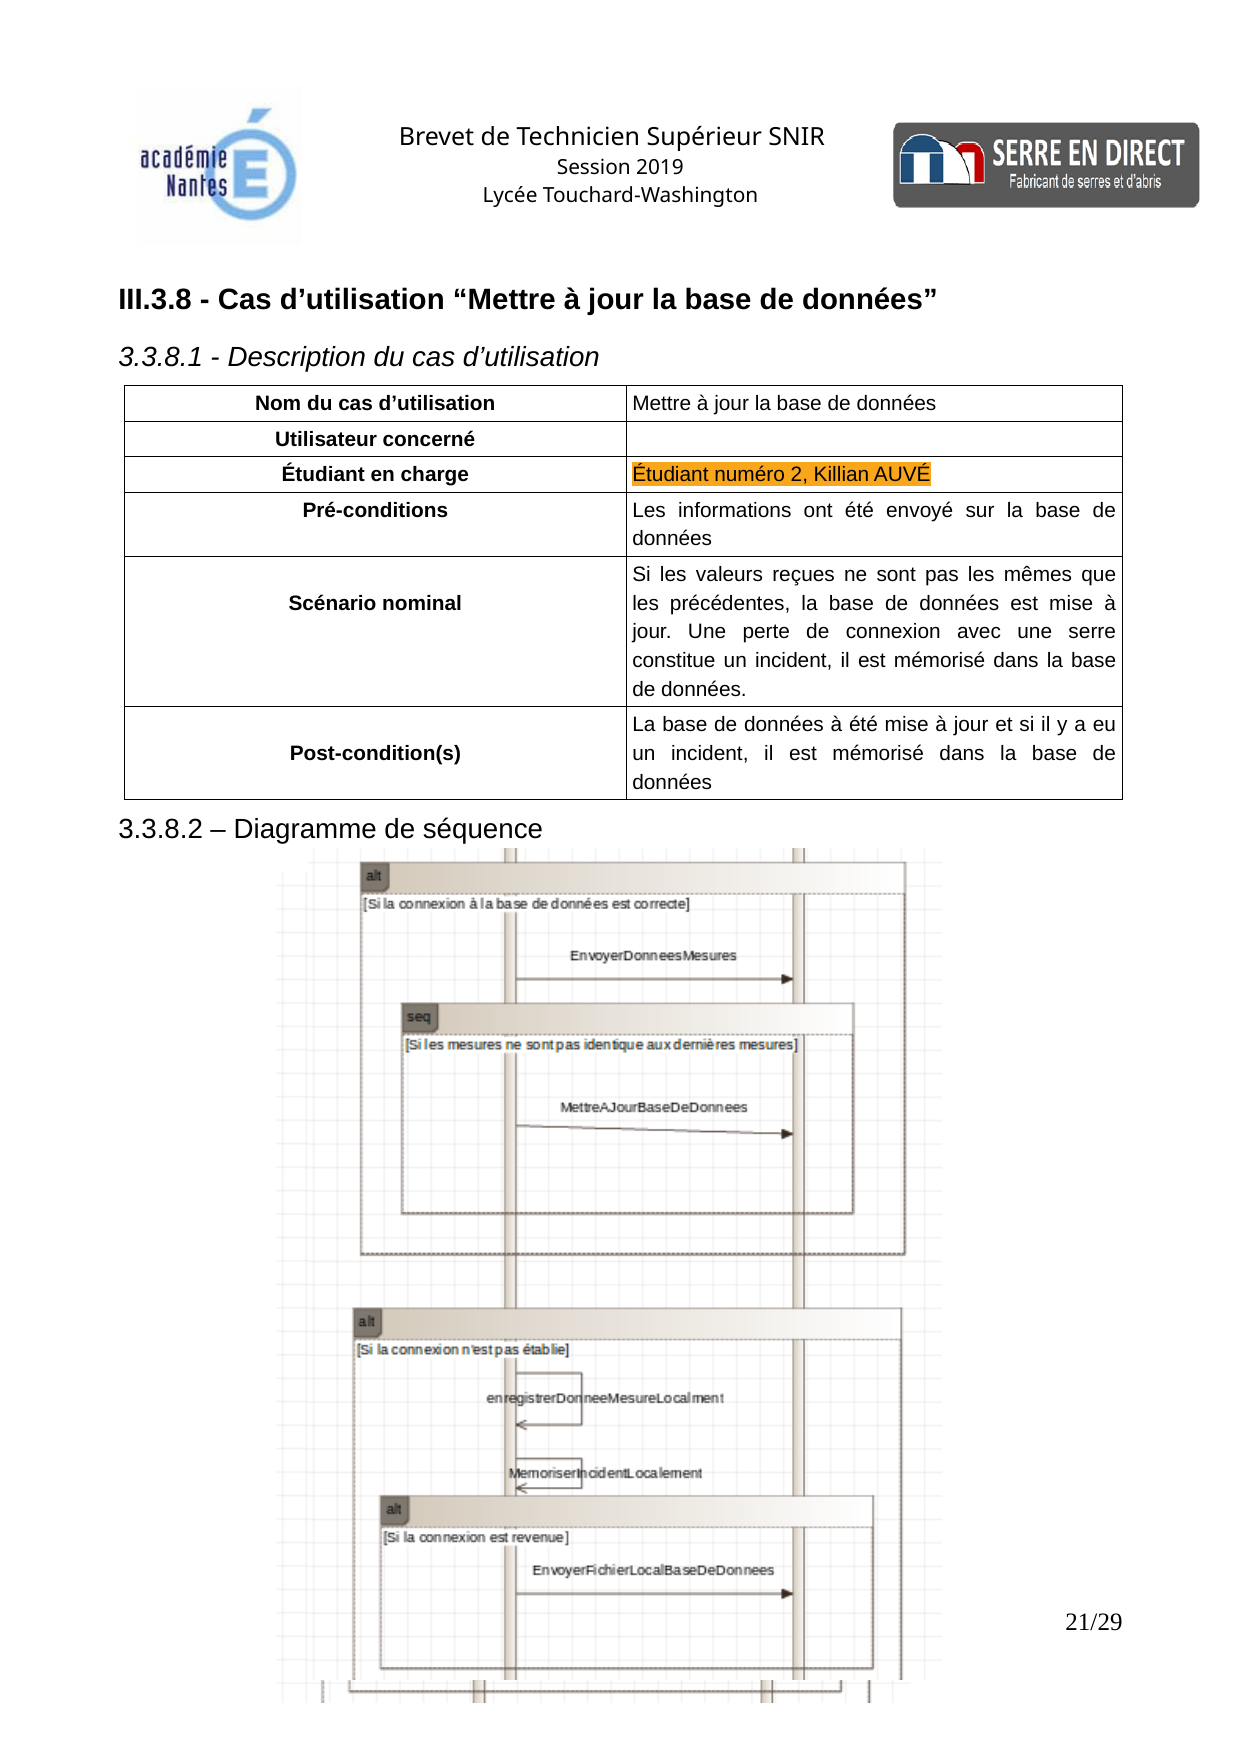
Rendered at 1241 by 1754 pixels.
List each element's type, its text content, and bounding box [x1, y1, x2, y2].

table_header Mettre à jour la base de données [627, 386, 1122, 421]
subtitle 3.3.8.2 – Diagramme de séquence [118, 812, 1122, 844]
table_cell Post-condition(s) [125, 707, 626, 799]
table_cell Les informations ont été envoyé sur la base de données [627, 493, 1122, 556]
table_cell Si les valeurs reçues ne sont pas les mêmes que les précédentes, la base de données est mise à jour. Une perte de connexion avec une serre constitue un incident, il est mémorisé dans la base de données. [627, 557, 1122, 706]
table_cell La base de données à été mise à jour et si il y a eu un incident, il est mémorisé dans la base de données [627, 707, 1122, 799]
table_cell Scénario nominal [125, 557, 626, 706]
picture [276, 848, 943, 1703]
picture [888, 120, 1203, 212]
table_cell Pré-conditions [125, 493, 626, 556]
table_cell Étudiant en charge [125, 457, 626, 492]
table_header Nom du cas d’utilisation [125, 386, 626, 421]
subtitle III.3.8 - Cas d’utilisation “Mettre à jour la base de données” [118, 282, 1122, 316]
picture [113, 86, 322, 248]
table_cell [627, 422, 1122, 456]
table_cell Utilisateur concerné [125, 422, 626, 456]
subtitle 3.3.8.1 - Description du cas d’utilisation [118, 341, 1122, 372]
table_cell Étudiant numéro 2, Killian AUVÉ [627, 457, 1122, 492]
